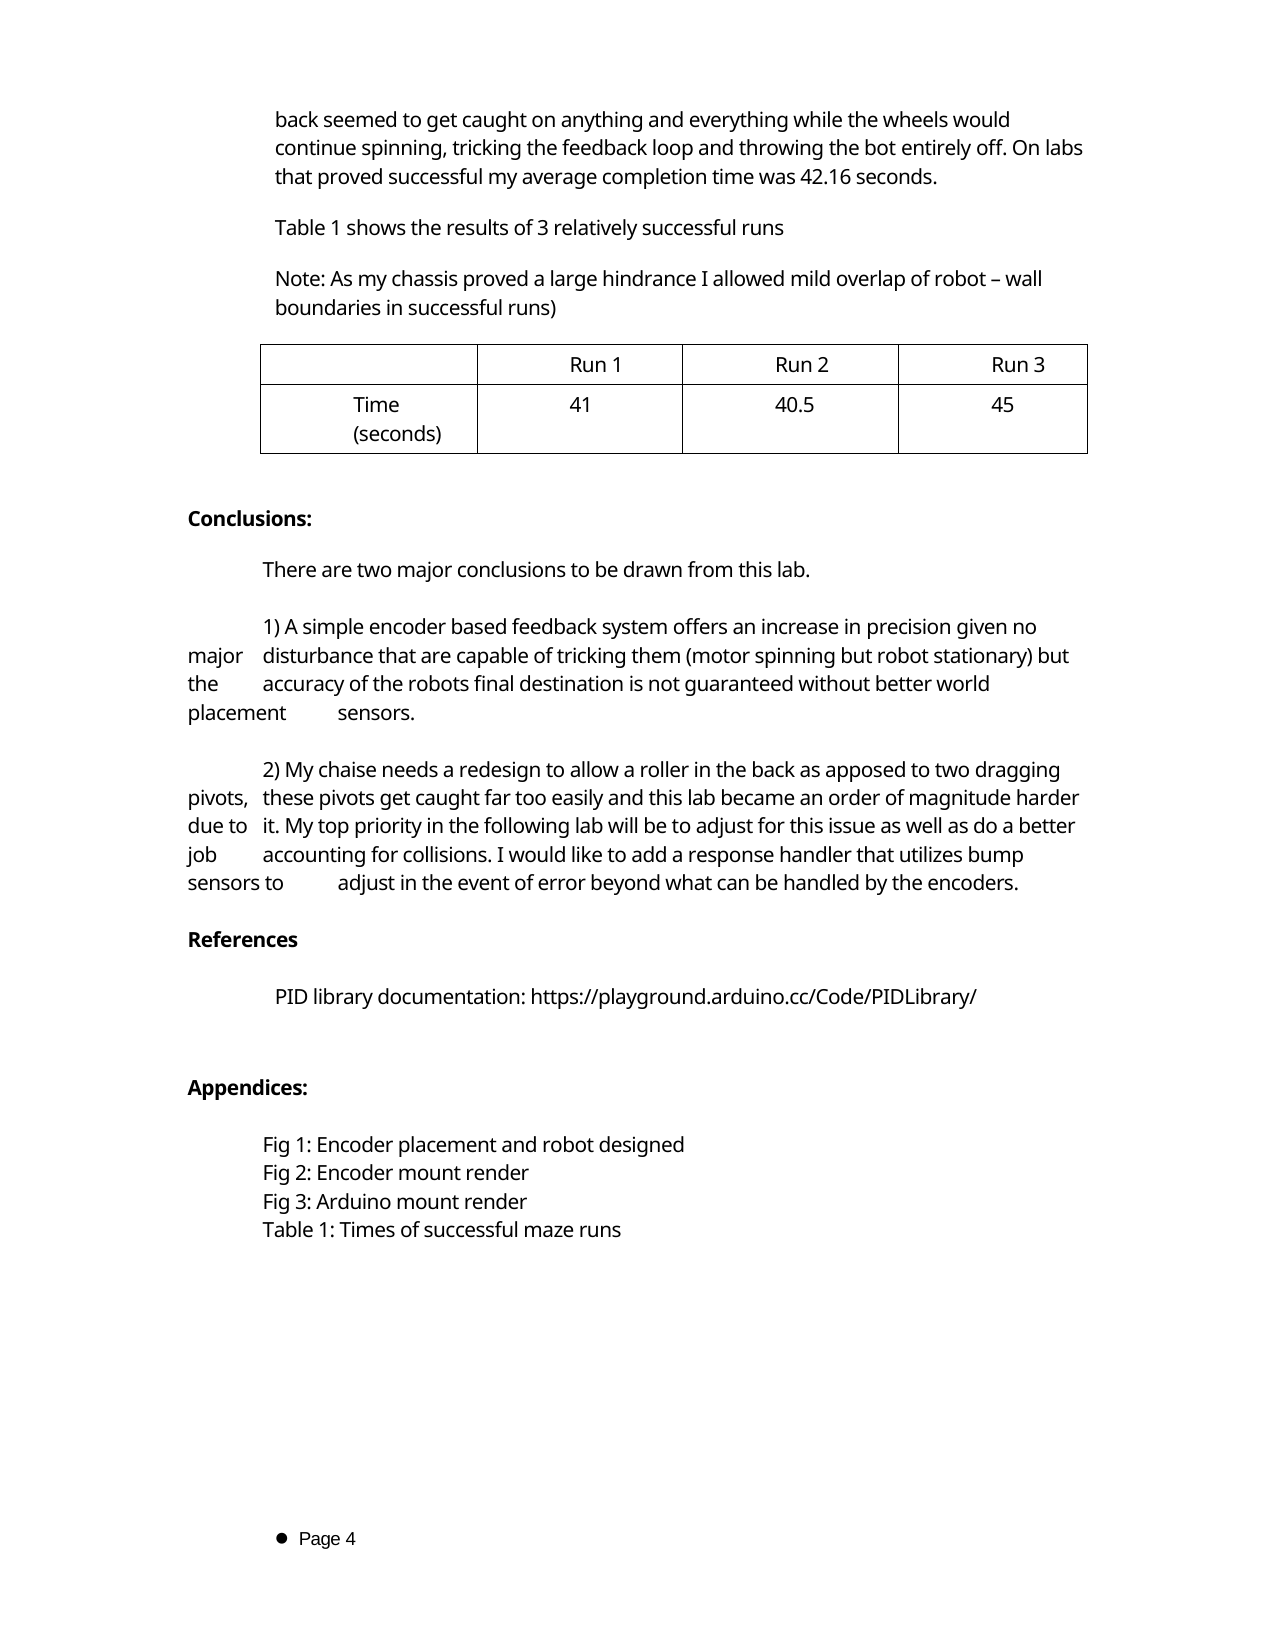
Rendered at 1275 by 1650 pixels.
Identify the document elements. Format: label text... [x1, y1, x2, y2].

text Fig 3: Arduino mount render [187, 1187, 1087, 1215]
text Appendices: [187, 1073, 1087, 1102]
text 1) A simple encoder based feedback system offers an increase in precision given no major disturbance that are capable of tricking them (motor spinning but robot stationary) but the accuracy of the robots final destination is not guaranteed without better world placement sensors. [187, 612, 1087, 726]
table_header [261, 345, 477, 384]
text Conclusions: [187, 504, 1087, 533]
text Fig 2: Encoder mount render [187, 1158, 1087, 1187]
table_cell 40.5 [683, 385, 898, 453]
table_cell 41 [478, 385, 682, 453]
table_header Run 1 [478, 345, 682, 384]
table_cell 45 [899, 385, 1087, 453]
text PID library documentation: https://playground.arduino.cc/Code/PIDLibrary/ [274, 982, 1087, 1011]
text Fig 1: Encoder placement and robot designed [187, 1130, 1087, 1158]
text Table 1 shows the results of 3 relatively successful runs [274, 213, 1087, 242]
text There are two major conclusions to be drawn from this lab. [187, 556, 1087, 584]
text Note: As my chassis proved a large hindrance I allowed mild overlap of robot – wall boundaries in successful runs) [274, 264, 1087, 321]
text back seemed to get caught on anything and everything while the wheels would continue spinning, tricking the feedback loop and throwing the bot entirely off. On labs that proved successful my average completion time was 42.16 seconds. [274, 105, 1087, 190]
text 2) My chaise needs a redesign to allow a roller in the back as apposed to two dragging pivots, these pivots get caught far too easily and this lab became an order of magnitude harder due to it. My top priority in the following lab will be to adjust for this issue as well as do a better job accounting for collisions. I would like to add a response handler that utilizes bump sensors to adjust in the event of error beyond what can be handled by the encoders. [187, 755, 1087, 897]
table_cell Time (seconds) [261, 385, 477, 453]
text Table 1: Times of successful maze runs [187, 1215, 1087, 1244]
text References [187, 925, 1087, 954]
table_header Run 2 [683, 345, 898, 384]
table_header Run 3 [899, 345, 1087, 384]
